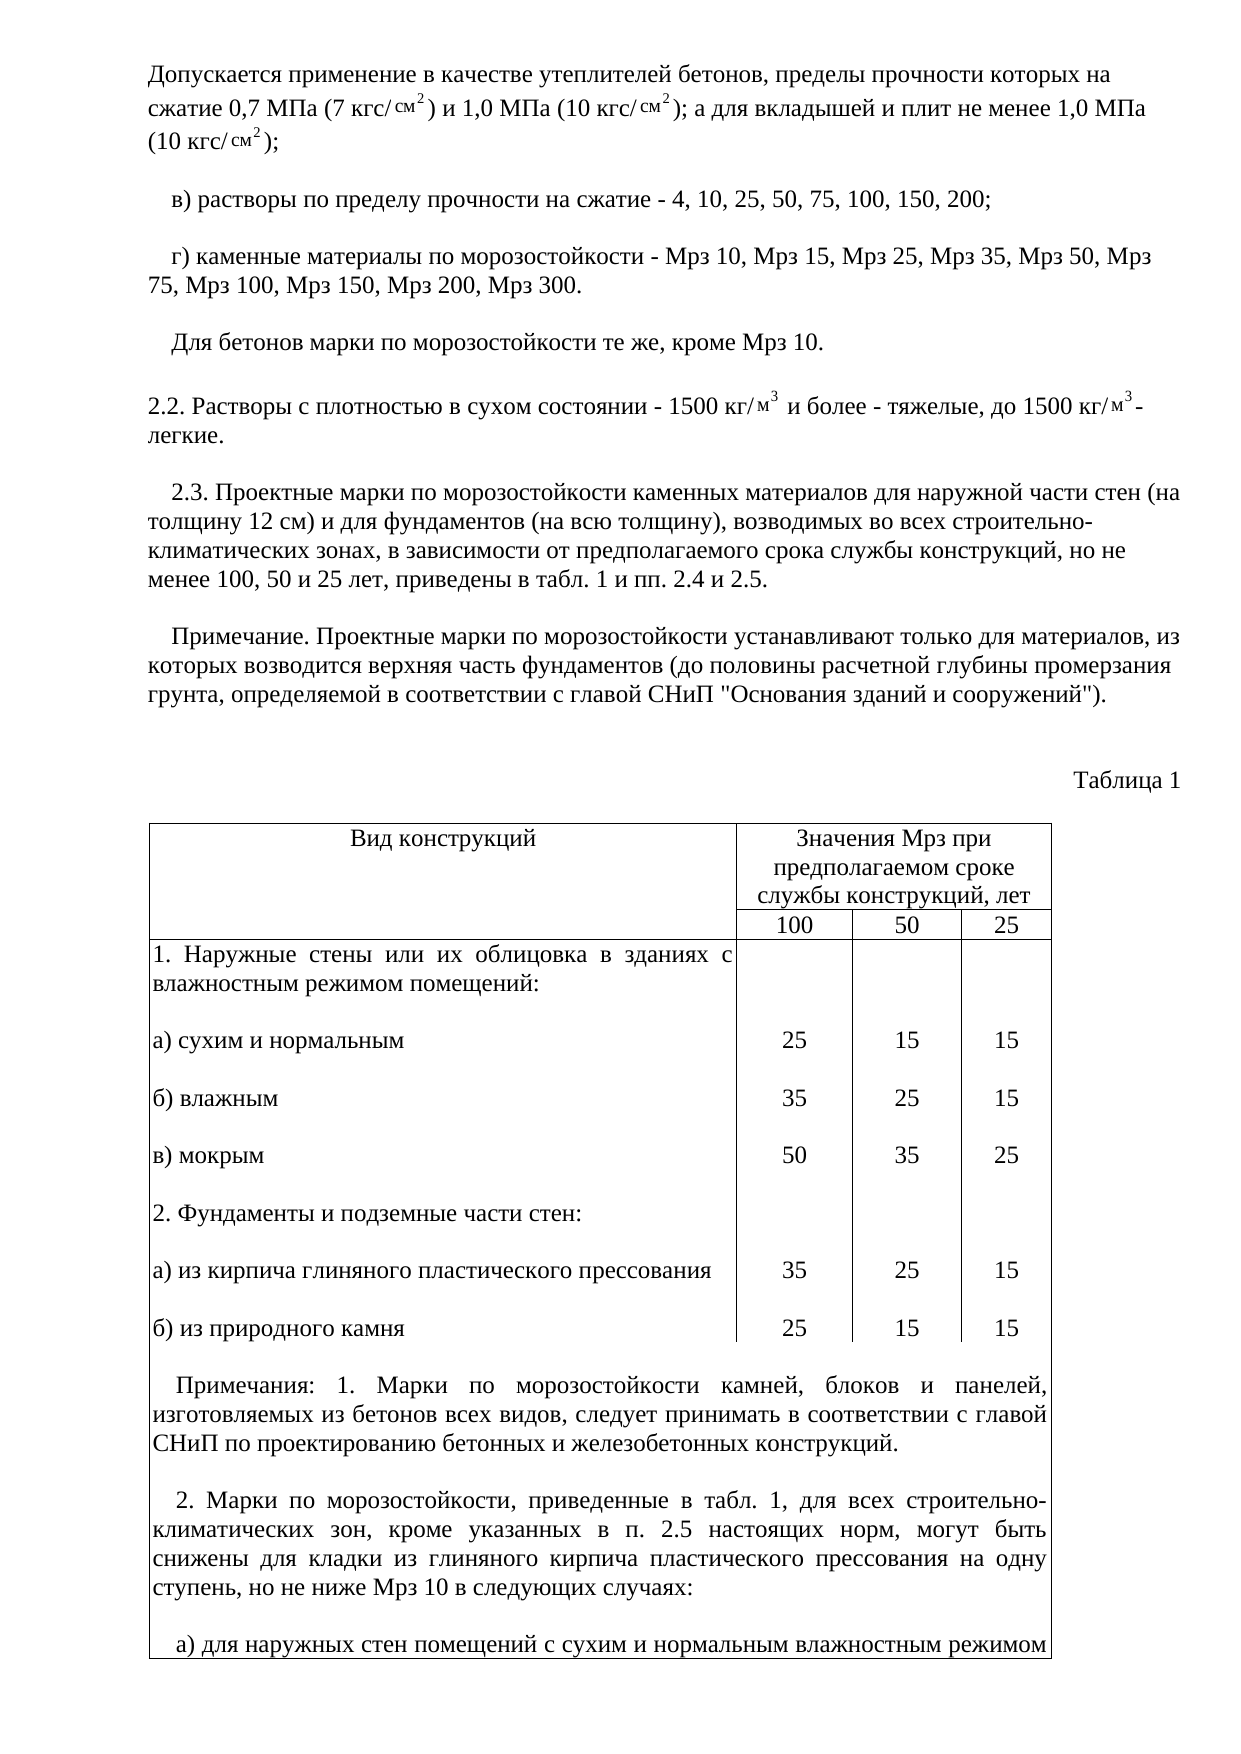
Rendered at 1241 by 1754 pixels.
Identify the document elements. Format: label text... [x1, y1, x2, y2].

table_cell б) из природного камня [150, 1313, 736, 1342]
table_cell 100 [737, 910, 852, 938]
table_cell 25 [737, 1025, 852, 1083]
text 2.3. Проектные марки по морозостойкости каменных материалов для наружной части стен (на толщину 12 см) и для фундаментов (на всю толщину), возводимых во всех строительно-климатических зонах, в зависимости от предполагаемого срока службы конструкций, но не менее 100, 50 и 25 лет, приведены в табл. 1 и пп. 2.4 и 2.5. [148, 477, 1181, 592]
table_cell [962, 1198, 1051, 1255]
table_cell 25 [853, 1083, 961, 1140]
table_cell 15 [962, 1083, 1051, 1140]
text в) растворы по пределу прочности на сжатие - 4, 10, 25, 50, 75, 100, 150, 200; [148, 184, 1181, 212]
table_cell 35 [853, 1140, 961, 1198]
table_cell 15 [962, 1025, 1051, 1083]
table_cell в) мокрым [150, 1140, 736, 1198]
table_cell [737, 1198, 852, 1255]
table_cell 15 [962, 1255, 1051, 1313]
table_cell 25 [737, 1313, 852, 1342]
table_cell [962, 940, 1051, 1025]
table_cell Примечания: 1. Марки по морозостойкости камней, блоков и панелей, изготовляемых из бетонов всех видов, следует принимать в соответствии с главой СНиП по проектированию бетонных и железобетонных конструкций. 2. Марки по морозостойкости, приведенные в табл. 1, для всех строительно-климатических зон, кроме указанных в п. 2.5 настоящих норм, могут быть снижены для кладки из глиняного кирпича пластического прессования на одну ступень, но не ниже Мрз 10 в следующих случаях: а) для наружных стен помещений с сухим и нормальным влажностным режимом [150, 1342, 1051, 1658]
text Таблица 1 [148, 765, 1181, 794]
table_cell [737, 940, 852, 1025]
text Допускается применение в качестве утеплителей бетонов, пределы прочности которых на сжатие 0,7 МПа (7 кгс/) и 1,0 МПа (10 кгс/); а для вкладышей и плит не менее 1,0 МПа (10 кгс/); [148, 59, 1181, 155]
table_cell 25 [853, 1255, 961, 1313]
text Примечание. Проектные марки по морозостойкости устанавливают только для материалов, из которых возводится верхняя часть фундаментов (до половины расчетной глубины промерзания грунта, определяемой в соответствии с главой СНиП "Основания зданий и сооружений"). [148, 621, 1181, 707]
table_cell б) влажным [150, 1083, 736, 1140]
table_cell 1. Наружные стены или их облицовка в зданиях с влажностным режимом помещений: [150, 940, 736, 1025]
text 2.2. Растворы с плотностью в сухом состоянии - 1500 кг/ и более - тяжелые, до 1500 кг/- легкие. [148, 385, 1181, 449]
table_cell 50 [737, 1140, 852, 1198]
table_header #G0 Вид конструкций [150, 824, 736, 909]
table_cell [150, 909, 736, 938]
table_cell [853, 940, 961, 1025]
table_cell 2. Фундаменты и подземные части стен: [150, 1198, 736, 1255]
table_cell 15 [853, 1025, 961, 1083]
table_cell 35 [737, 1083, 852, 1140]
text Для бетонов марки по морозостойкости те же, кроме Мрз 10. [148, 327, 1181, 356]
table_header Значения Мрз при предполагаемом сроке службы конструкций, лет [737, 824, 1051, 909]
table_cell 50 [853, 910, 961, 938]
table_cell 25 [962, 910, 1051, 938]
table_cell а) сухим и нормальным [150, 1025, 736, 1083]
table_cell а) из кирпича глиняного пластического прессования [150, 1255, 736, 1313]
table_cell [853, 1198, 961, 1255]
text г) каменные материалы по морозостойкости - Мрз 10, Мрз 15, Мрз 25, Мрз 35, Мрз 50, Мрз 75, Мрз 100, Мрз 150, Мрз 200, Мрз 300. [148, 241, 1181, 299]
table_cell 15 [853, 1313, 961, 1342]
table_cell 25 [962, 1140, 1051, 1198]
table_cell 35 [737, 1255, 852, 1313]
table_cell 15 [962, 1313, 1051, 1342]
